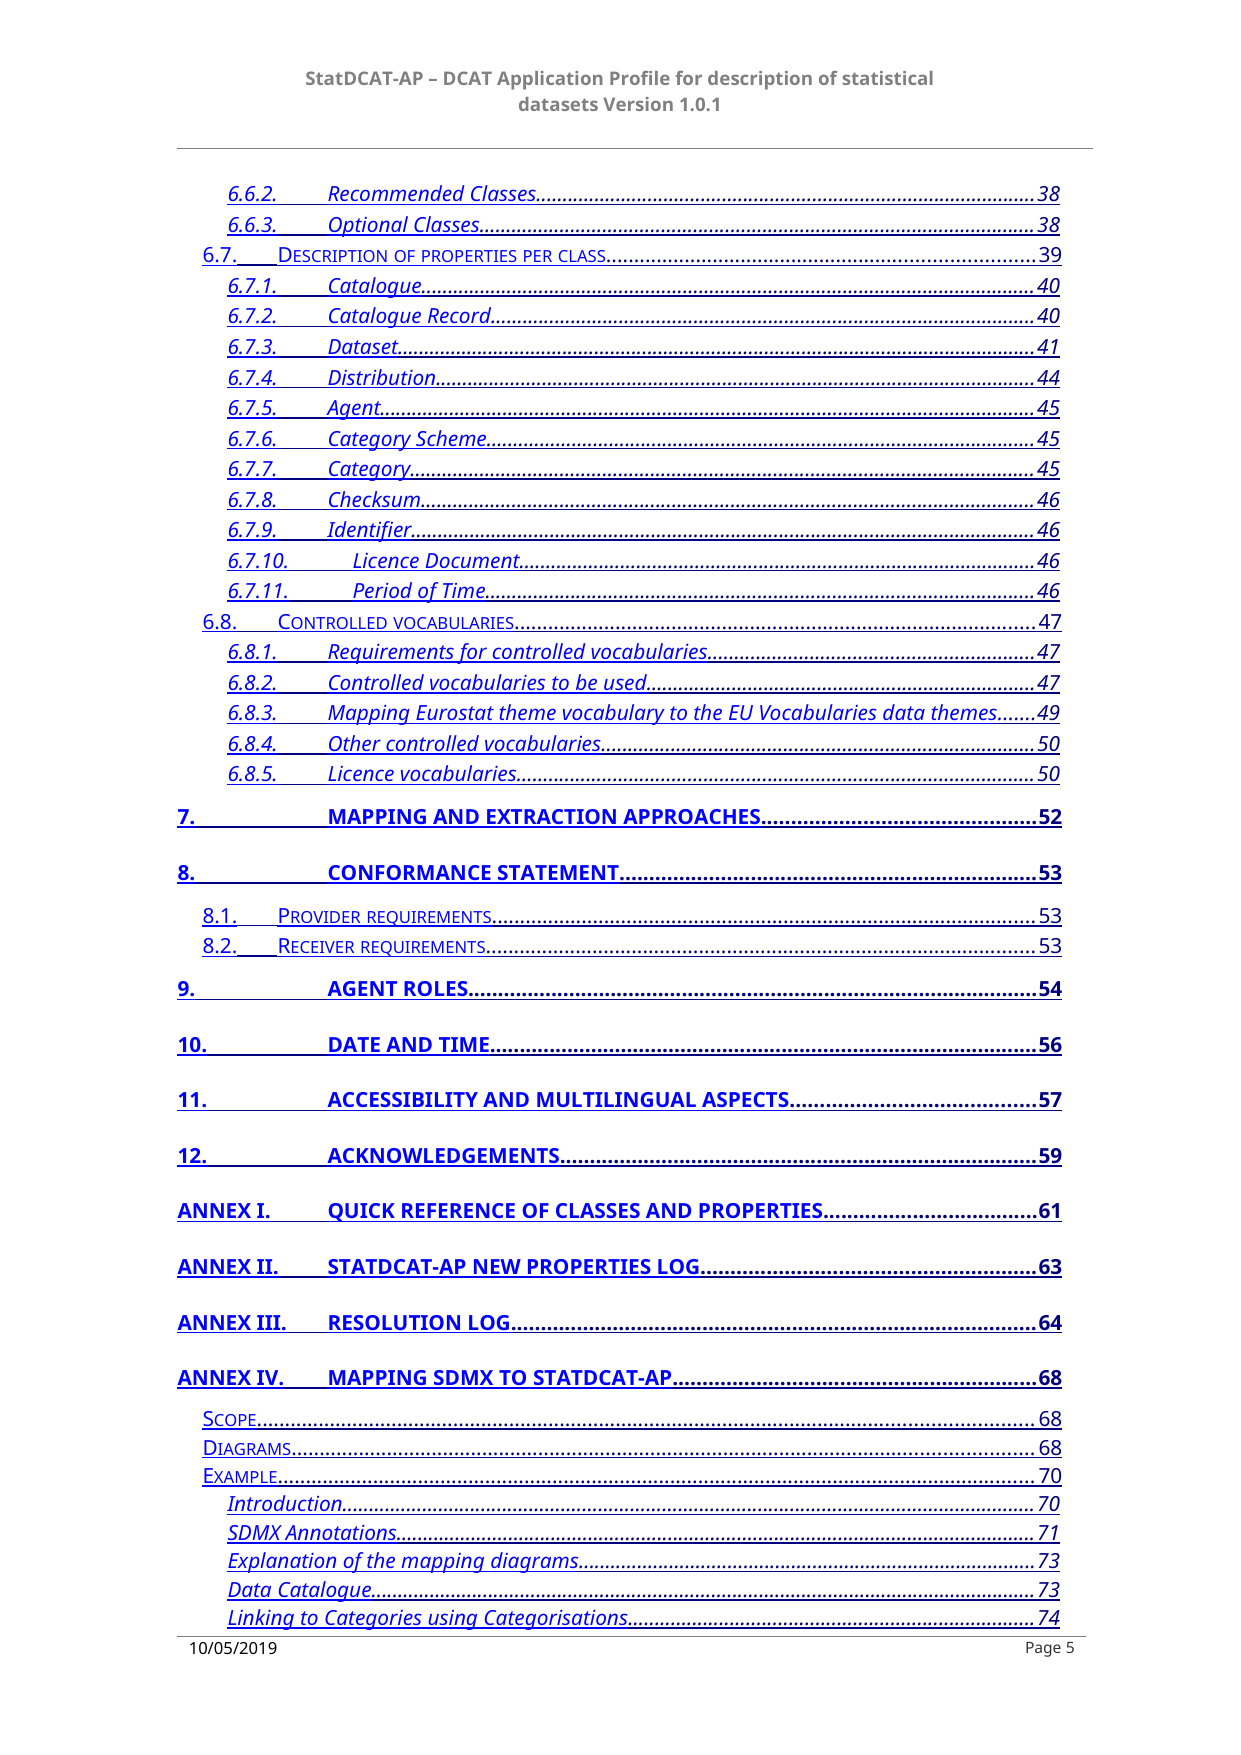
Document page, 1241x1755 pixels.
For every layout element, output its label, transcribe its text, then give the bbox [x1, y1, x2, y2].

text 6.7.8. Checksum 46 [227, 483, 1063, 513]
text Scope 68 [202, 1404, 1063, 1433]
text 6.7.5. Agent 45 [227, 391, 1063, 422]
text Diagrams 68 [202, 1433, 1063, 1461]
text Annex II. StatDCAT-AP new properties log 63 [177, 1250, 1063, 1281]
text 10. Date and Time 56 [177, 1028, 1063, 1059]
text Annex IV. Mapping SDMX to StatDCAT-AP 68 [177, 1361, 1063, 1392]
text Explanation of the mapping diagrams 73 [227, 1546, 1063, 1575]
text 6.7.1. Catalogue 40 [227, 269, 1063, 300]
text Introduction 70 [227, 1489, 1063, 1518]
text 6.7.7. Category 45 [227, 452, 1063, 483]
text 6.7.3. Dataset 41 [227, 330, 1063, 361]
text Data Catalogue 73 [227, 1575, 1063, 1603]
text Annex I. Quick Reference of Classes and Properties 61 [177, 1195, 1063, 1225]
text 6.7.9. Identifier 46 [227, 513, 1063, 544]
text 6.8.1. Requirements for controlled vocabularies 47 [227, 635, 1063, 666]
text Example 70 [202, 1461, 1063, 1489]
text 8.1. Provider requirements 53 [202, 899, 1063, 929]
text 6.7.6. Category Scheme 45 [227, 422, 1063, 452]
text 8.2. Receiver requirements 53 [202, 929, 1063, 960]
text 6.8. Controlled vocabularies 47 [202, 605, 1063, 635]
text 12. Acknowledgements 59 [177, 1139, 1063, 1170]
text Linking to Categories using Categorisations 74 [227, 1603, 1063, 1632]
text 6.8.5. Licence vocabularies 50 [227, 757, 1063, 788]
text 6.7.11. Period of Time 46 [227, 574, 1063, 605]
text 11. Accessibility and Multilingual Aspects 57 [177, 1084, 1063, 1114]
text 6.8.2. Controlled vocabularies to be used 47 [227, 666, 1063, 696]
text 6.6.2. Recommended Classes 38 [227, 178, 1063, 208]
text 6.8.3. Mapping Eurostat theme vocabulary to the EU Vocabularies data themes 49 [227, 696, 1063, 727]
text 7. Mapping and Extraction approaches 52 [177, 801, 1063, 831]
text 9. Agent roles 54 [177, 973, 1063, 1003]
text 6.7.10. Licence Document 46 [227, 544, 1063, 574]
text 6.8.4. Other controlled vocabularies 50 [227, 727, 1063, 757]
text 8. Conformance statement 53 [177, 856, 1063, 887]
text 6.7. Description of properties per class 39 [202, 239, 1063, 269]
text 6.7.2. Catalogue Record 40 [227, 300, 1063, 330]
text 6.6.3. Optional Classes 38 [227, 208, 1063, 239]
text 6.7.4. Distribution 44 [227, 361, 1063, 391]
text Annex III. Resolution log 64 [177, 1306, 1063, 1336]
text SDMX Annotations 71 [227, 1518, 1063, 1546]
